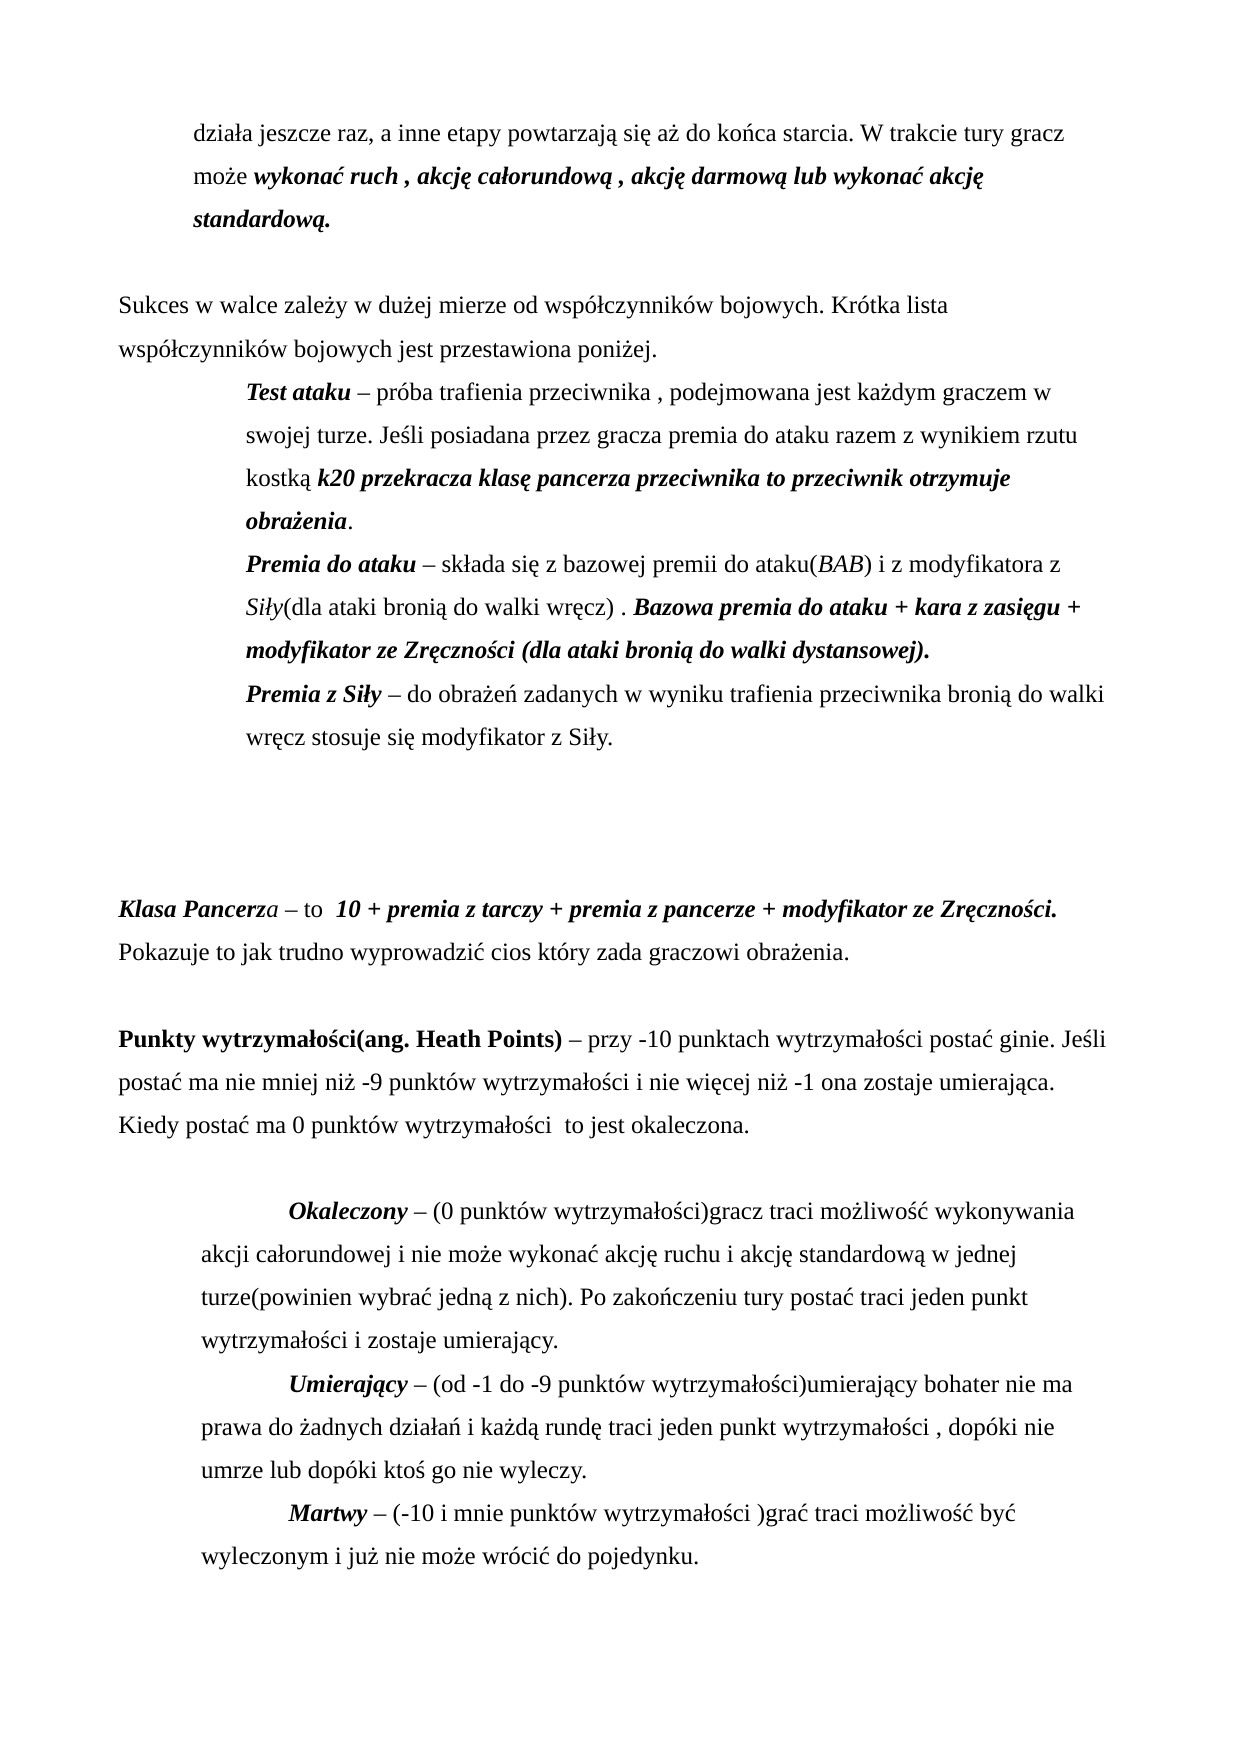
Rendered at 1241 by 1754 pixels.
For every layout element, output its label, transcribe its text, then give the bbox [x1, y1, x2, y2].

text Punkty wytrzymałości(ang. Heath Points) – przy -10 punktach wytrzymałości postać ginie. Jeśli postać ma nie mniej niż -9 punktów wytrzymałości i nie więcej niż -1 ona zostaje umierająca. Kiedy postać ma 0 punktów wytrzymałości to jest okaleczona. [118, 1024, 1122, 1139]
text Okaleczony – (0 punktów wytrzymałości)gracz traci możliwość wykonywania akcji całorundowej i nie może wykonać akcję ruchu i akcję standardową w jednej turze(powinien wybrać jedną z nich). Po zakończeniu tury postać traci jeden punkt wytrzymałości i zostaje umierający. [201, 1196, 1122, 1354]
text Premia z Siły – do obrażeń zadanych w wyniku trafienia przeciwnika bronią do walki wręcz stosuje się modyfikator z Siły. [246, 679, 1122, 751]
text Sukces w walce zależy w dużej mierze od współczynników bojowych. Krótka lista współczynników bojowych jest przestawiona poniżej. [118, 291, 1122, 362]
text Umierający – (od -1 do -9 punktów wytrzymałości)umierający bohater nie ma prawa do żadnych działań i każdą rundę traci jeden punkt wytrzymałości , dopóki nie umrze lub dopóki ktoś go nie wyleczy. [201, 1369, 1122, 1484]
text Test ataku – próba trafienia przeciwnika , podejmowana jest każdym graczem w swojej turze. Jeśli posiadana przez gracza premia do ataku razem z wynikiem rzutu kostką k20 przekracza klasę pancerza przeciwnika to przeciwnik otrzymuje obrażenia. [246, 377, 1122, 535]
text działa jeszcze raz, a inne etapy powtarzają się aż do końca starcia. W trakcie tury gracz może wykonać ruch , akcję całorundową , akcję darmową lub wykonać akcję standardową. [193, 118, 1122, 233]
text Klasa Pancerza – to 10 + premia z tarczy + premia z pancerze + modyfikator ze Zręczności. Pokazuje to jak trudno wyprowadzić cios który zada graczowi obrażenia. [118, 894, 1122, 966]
text Martwy – (-10 i mnie punktów wytrzymałości )grać traci możliwość być wyleczonym i już nie może wrócić do pojedynku. [201, 1498, 1122, 1570]
text Premia do ataku – składa się z bazowej premii do ataku(BAB) i z modyfikatora z Siły(dla ataki bronią do walki wręcz) . Bazowa premia do ataku + kara z zasięgu + modyfikator ze Zręczności (dla ataki bronią do walki dystansowej). [246, 549, 1122, 664]
